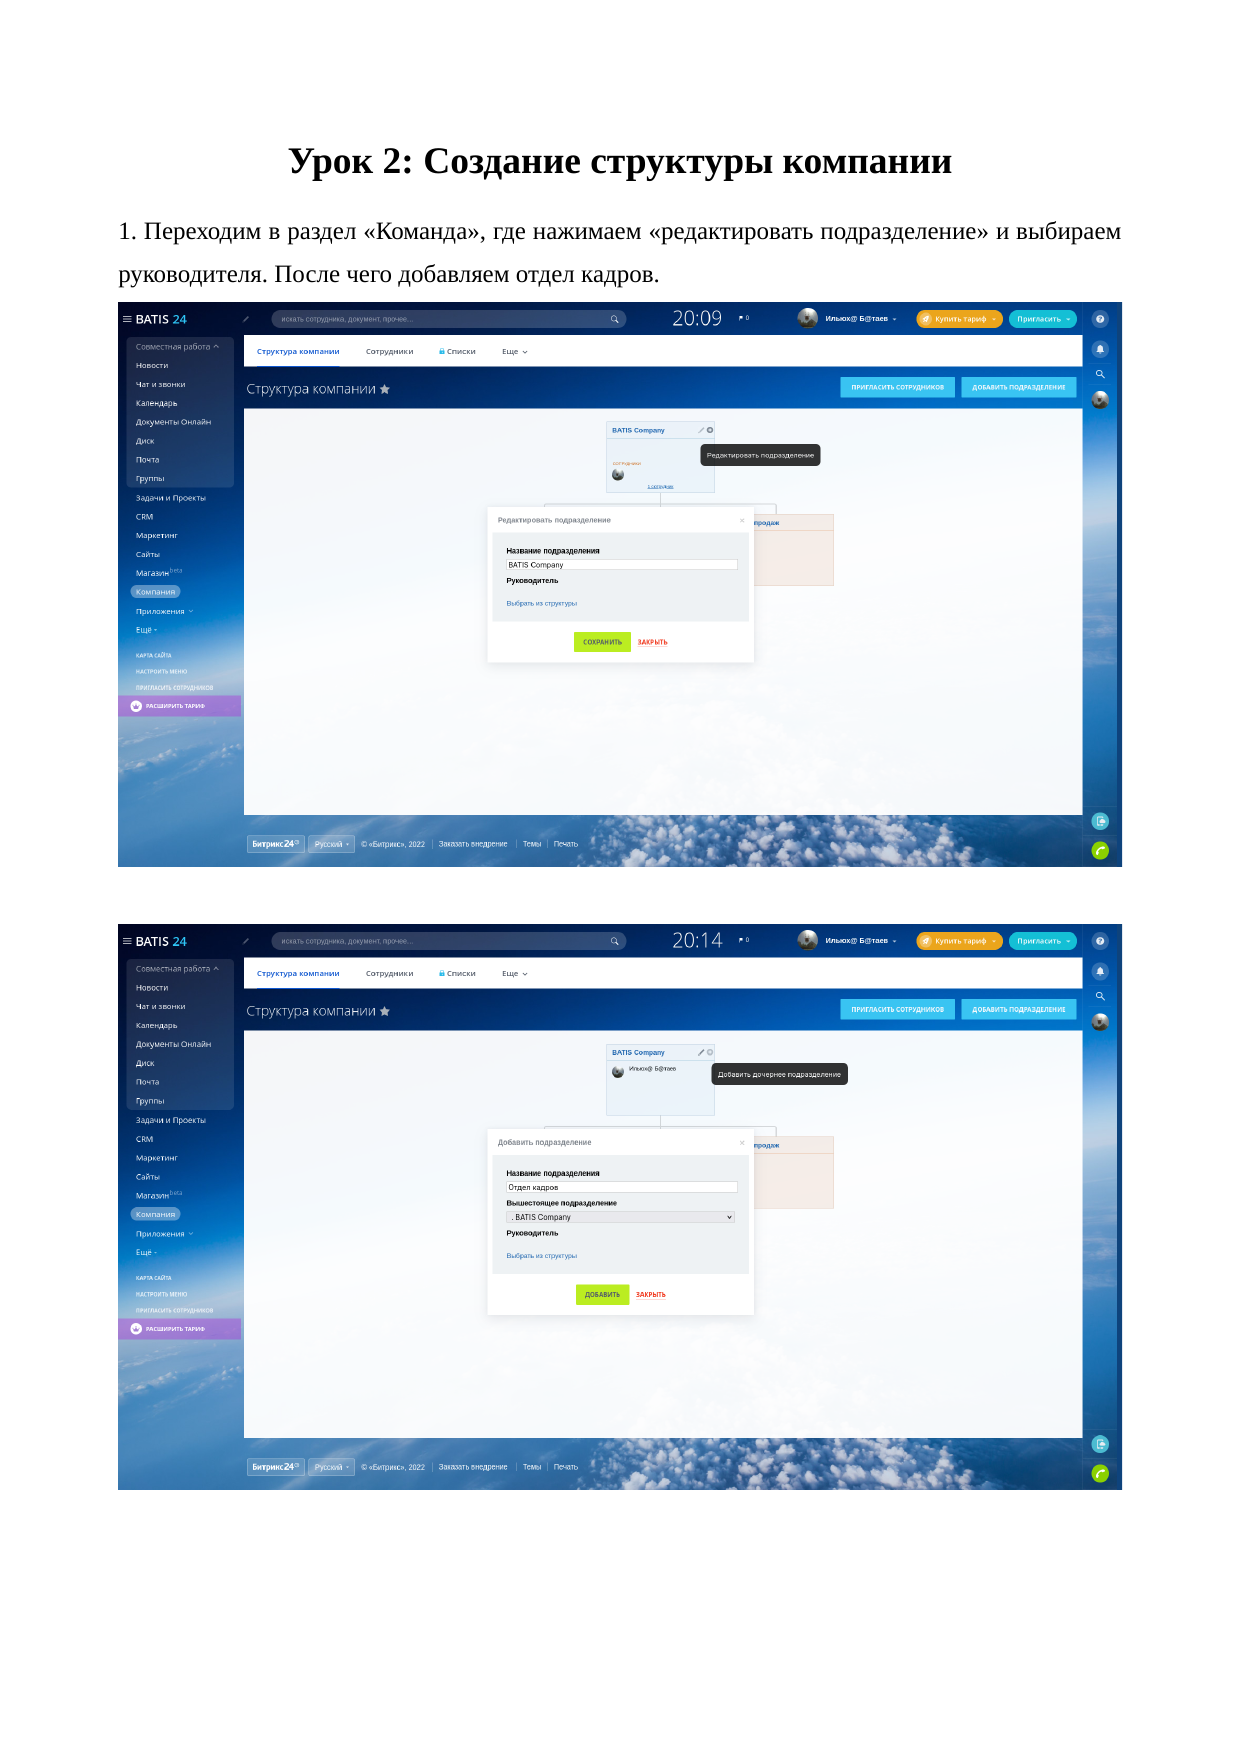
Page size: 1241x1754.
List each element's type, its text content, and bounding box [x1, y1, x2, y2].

subtitle Урок 2: Создание структуры компании [118, 139, 1122, 182]
picture [118, 924, 1123, 1490]
picture [118, 302, 1123, 867]
text 1. Переходим в раздел «Команда», где нажимаем «редактировать подразделение» и выбираем руководителя. После чего добавляем отдел кадров. [118, 216, 1122, 288]
